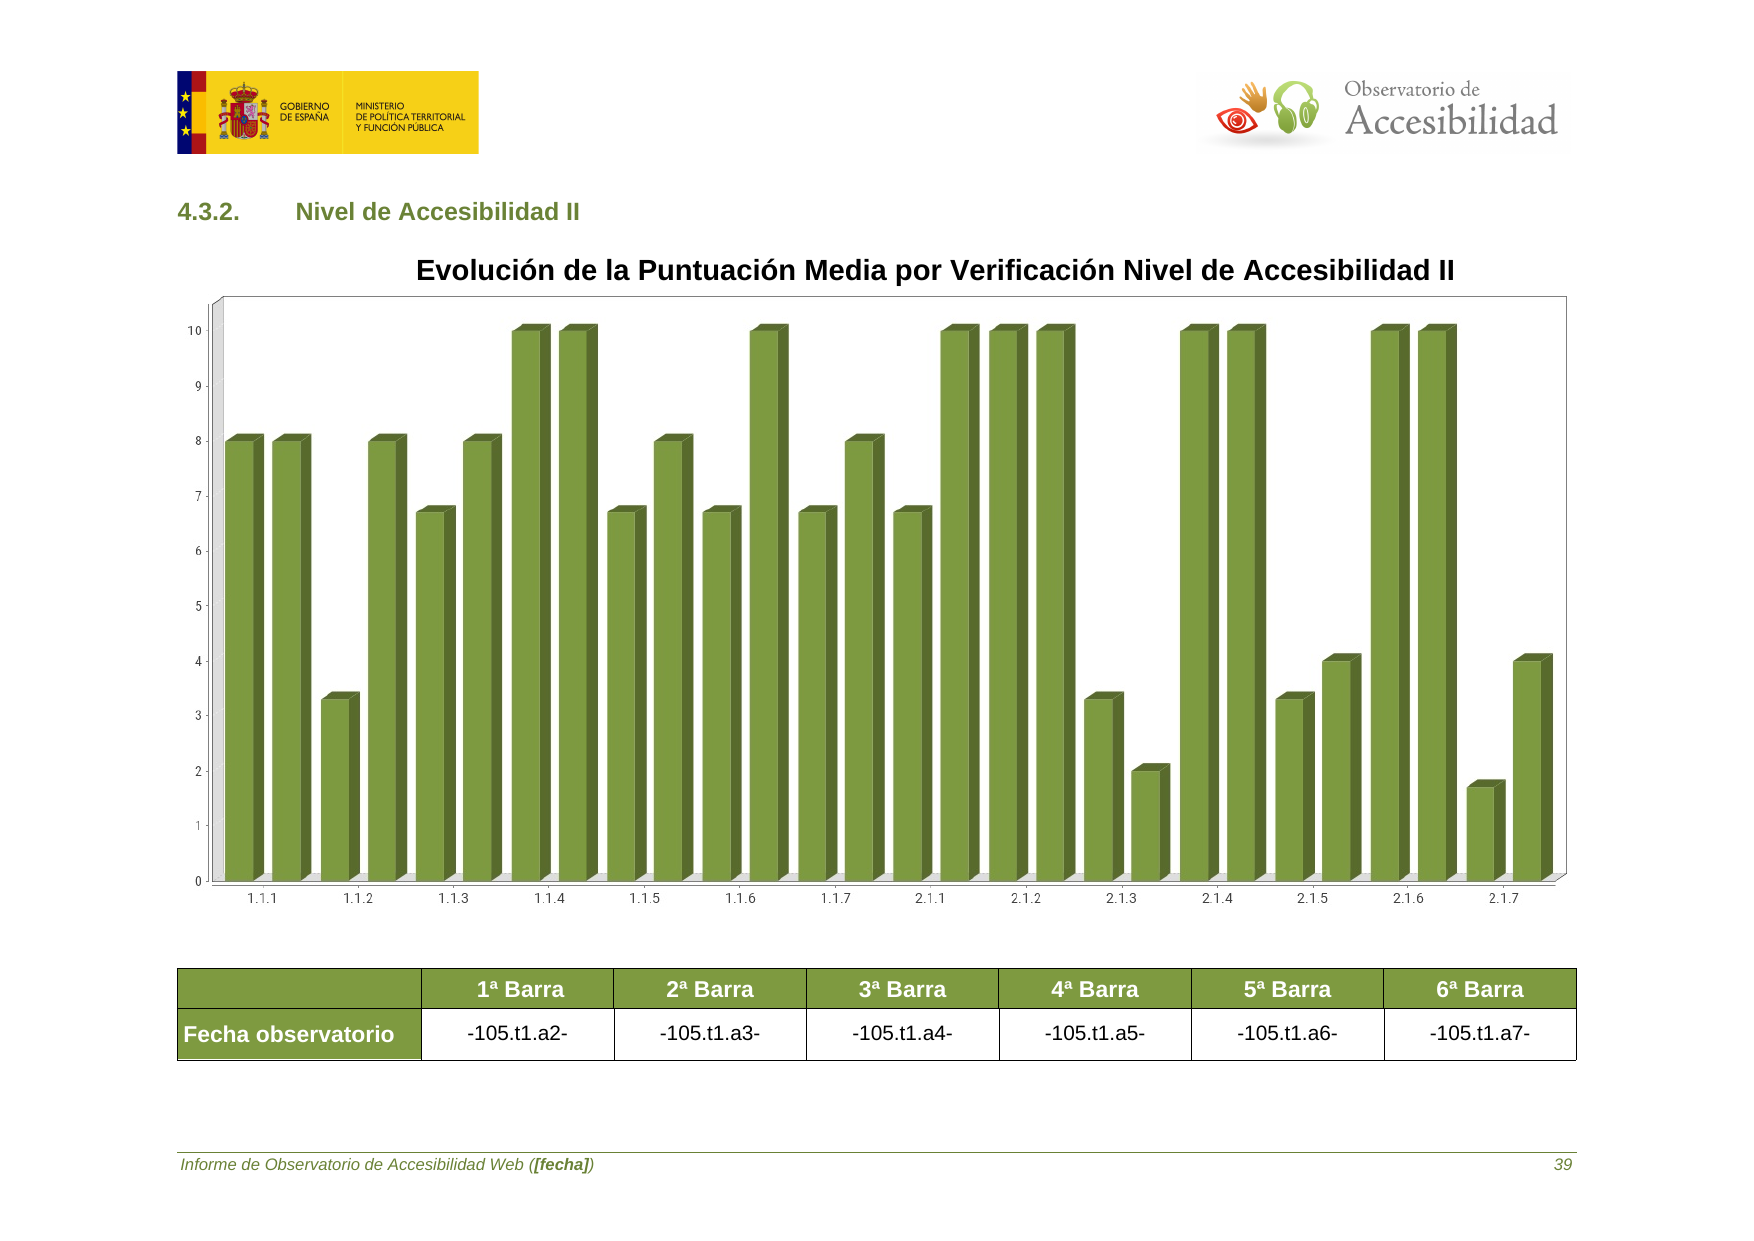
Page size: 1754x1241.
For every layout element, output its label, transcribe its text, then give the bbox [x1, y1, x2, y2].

subtitle Nivel de Accesibilidad II [177, 197, 1577, 226]
table_cell Fecha observatorio [178, 1009, 421, 1059]
table_cell -105.t1.a4- [807, 1009, 999, 1059]
table_cell -105.t1.a7- [1385, 1009, 1576, 1059]
table_header [178, 969, 421, 1008]
picture [177, 287, 1577, 912]
picture [177, 71, 479, 154]
table_cell -105.t1.a3- [615, 1009, 806, 1059]
picture [1196, 72, 1572, 154]
table_header 3ª Barra [807, 969, 998, 1008]
table_header 6ª Barra [1384, 969, 1576, 1008]
table_cell -105.t1.a2- [422, 1009, 614, 1059]
table_header 2ª Barra [614, 969, 806, 1008]
table_header 1ª Barra [422, 969, 613, 1008]
table_cell -105.t1.a6- [1192, 1009, 1384, 1059]
table_header 5ª Barra [1192, 969, 1383, 1008]
table_header 4ª Barra [999, 969, 1191, 1008]
list Evolución de la Puntuación Media por Verificación Nivel de Accesibilidad II [177, 253, 1577, 287]
table_cell -105.t1.a5- [1000, 1009, 1191, 1059]
